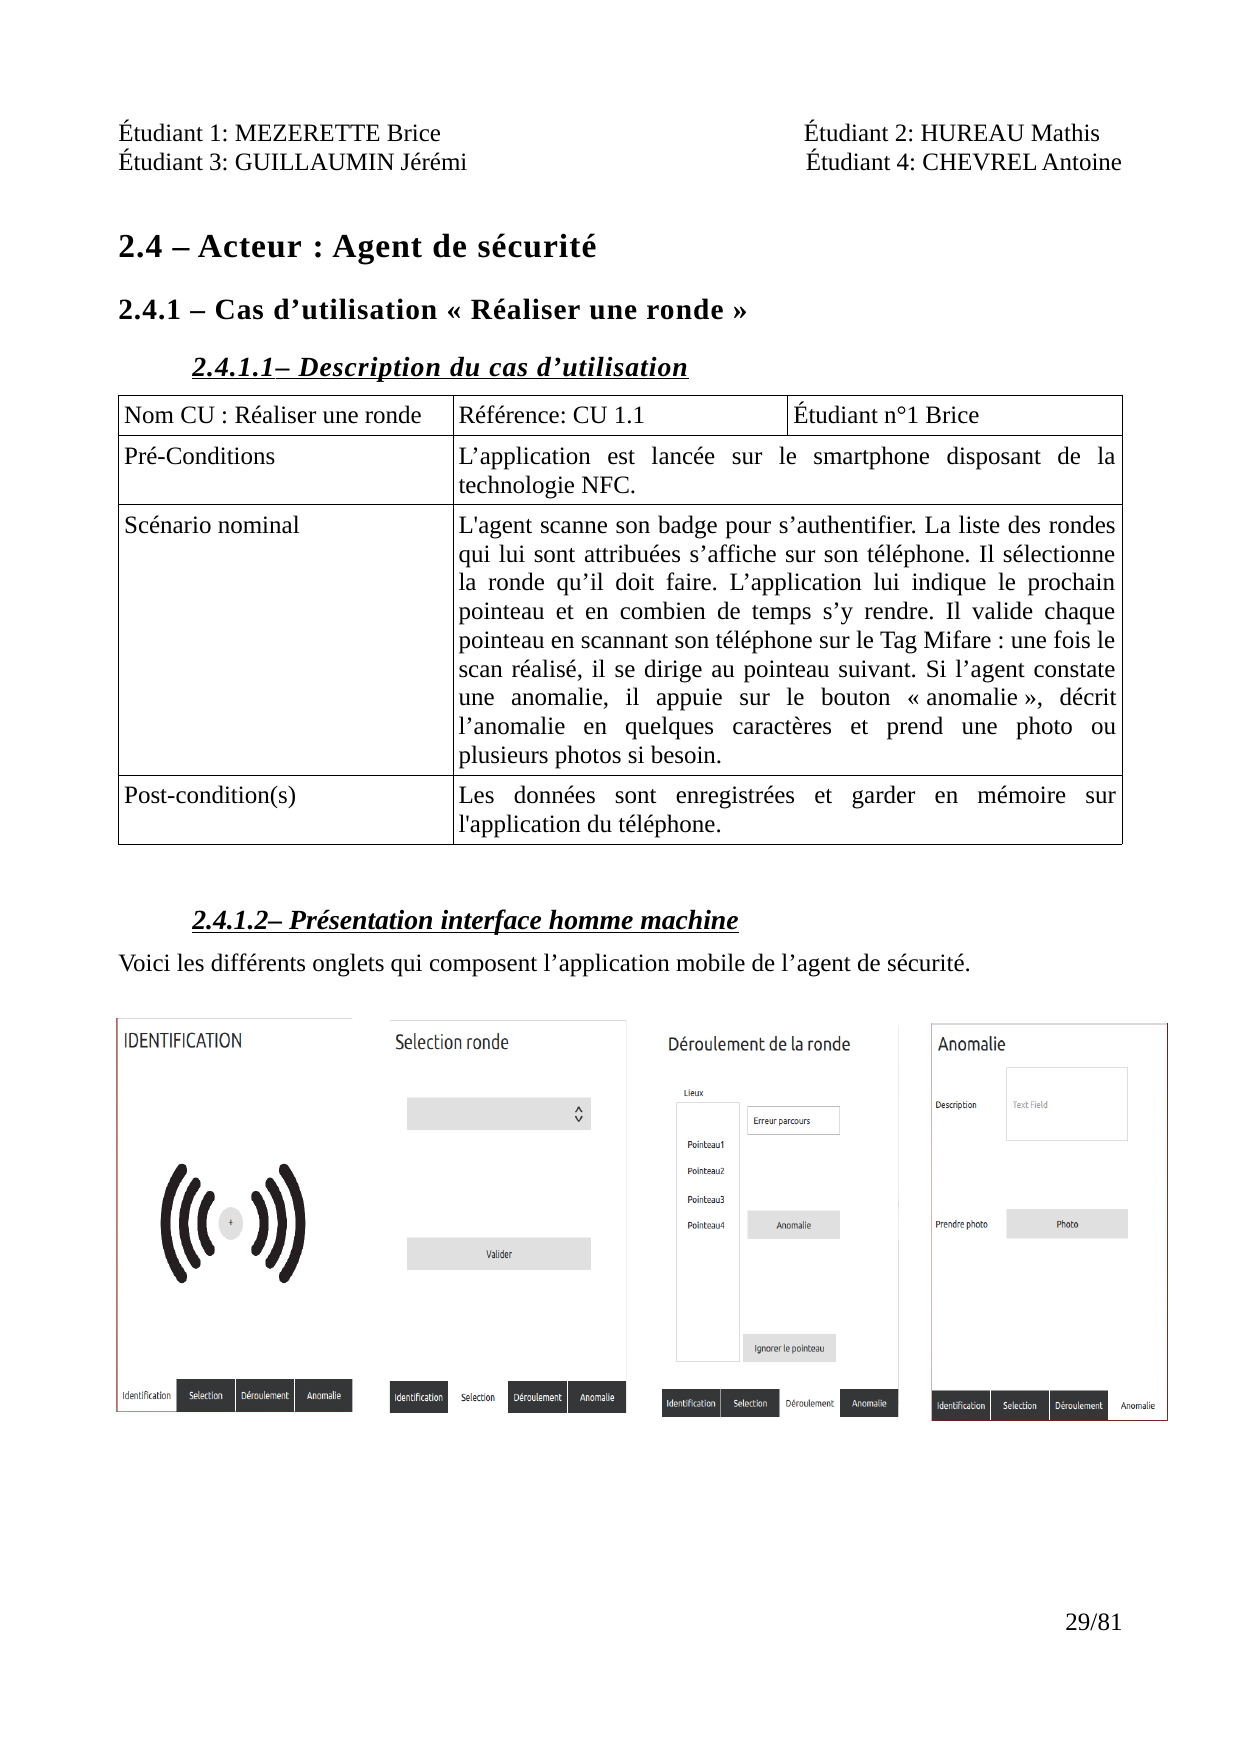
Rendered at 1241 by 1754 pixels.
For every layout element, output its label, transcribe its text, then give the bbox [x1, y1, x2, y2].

picture [116, 1018, 353, 1412]
table_cell Les données sont enregistrées et garder en mémoire sur l'application du téléphone. [454, 776, 1122, 843]
picture [931, 1023, 1168, 1421]
subtitle 2.4.1 – Cas d’utilisation « Réaliser une ronde » [118, 292, 1122, 325]
subtitle 2.4.1.1– Description du cas d’utilisation [118, 350, 1122, 382]
subtitle 2.4.1.2– Présentation interface homme machine [118, 904, 1122, 936]
picture [389, 1020, 627, 1413]
table_cell Pré-Conditions [119, 436, 453, 504]
table_cell L'agent scanne son badge pour s’authentifier. La liste des rondes qui lui sont attribuées s’affiche sur son téléphone. Il sélectionne la ronde qu’il doit faire. L’application lui indique le prochain pointeau et en combien de temps s’y rendre. Il valide chaque pointeau en scannant son téléphone sur le Tag Mifare : une fois le scan réalisé, il se dirige au pointeau suivant. Si l’agent constate une anomalie, il appuie sur le bouton « anomalie », décrit l’anomalie en quelques caractères et prend une photo ou plusieurs photos si besoin. [454, 505, 1122, 774]
table_cell Post-condition(s) [119, 776, 453, 843]
table_header Étudiant n°1 Brice [788, 396, 1122, 435]
table_cell Scénario nominal [119, 505, 453, 774]
table_header Référence: CU 1.1 [454, 396, 787, 435]
picture [662, 1025, 899, 1417]
text Voici les différents onglets qui composent l’application mobile de l’agent de sécurité. [118, 948, 1122, 977]
table_header Nom CU : Réaliser une ronde [119, 396, 453, 435]
table_cell L’application est lancée sur le smartphone disposant de la technologie NFC. [454, 436, 1122, 504]
subtitle 2.4 – Acteur : Agent de sécurité [118, 226, 1122, 264]
